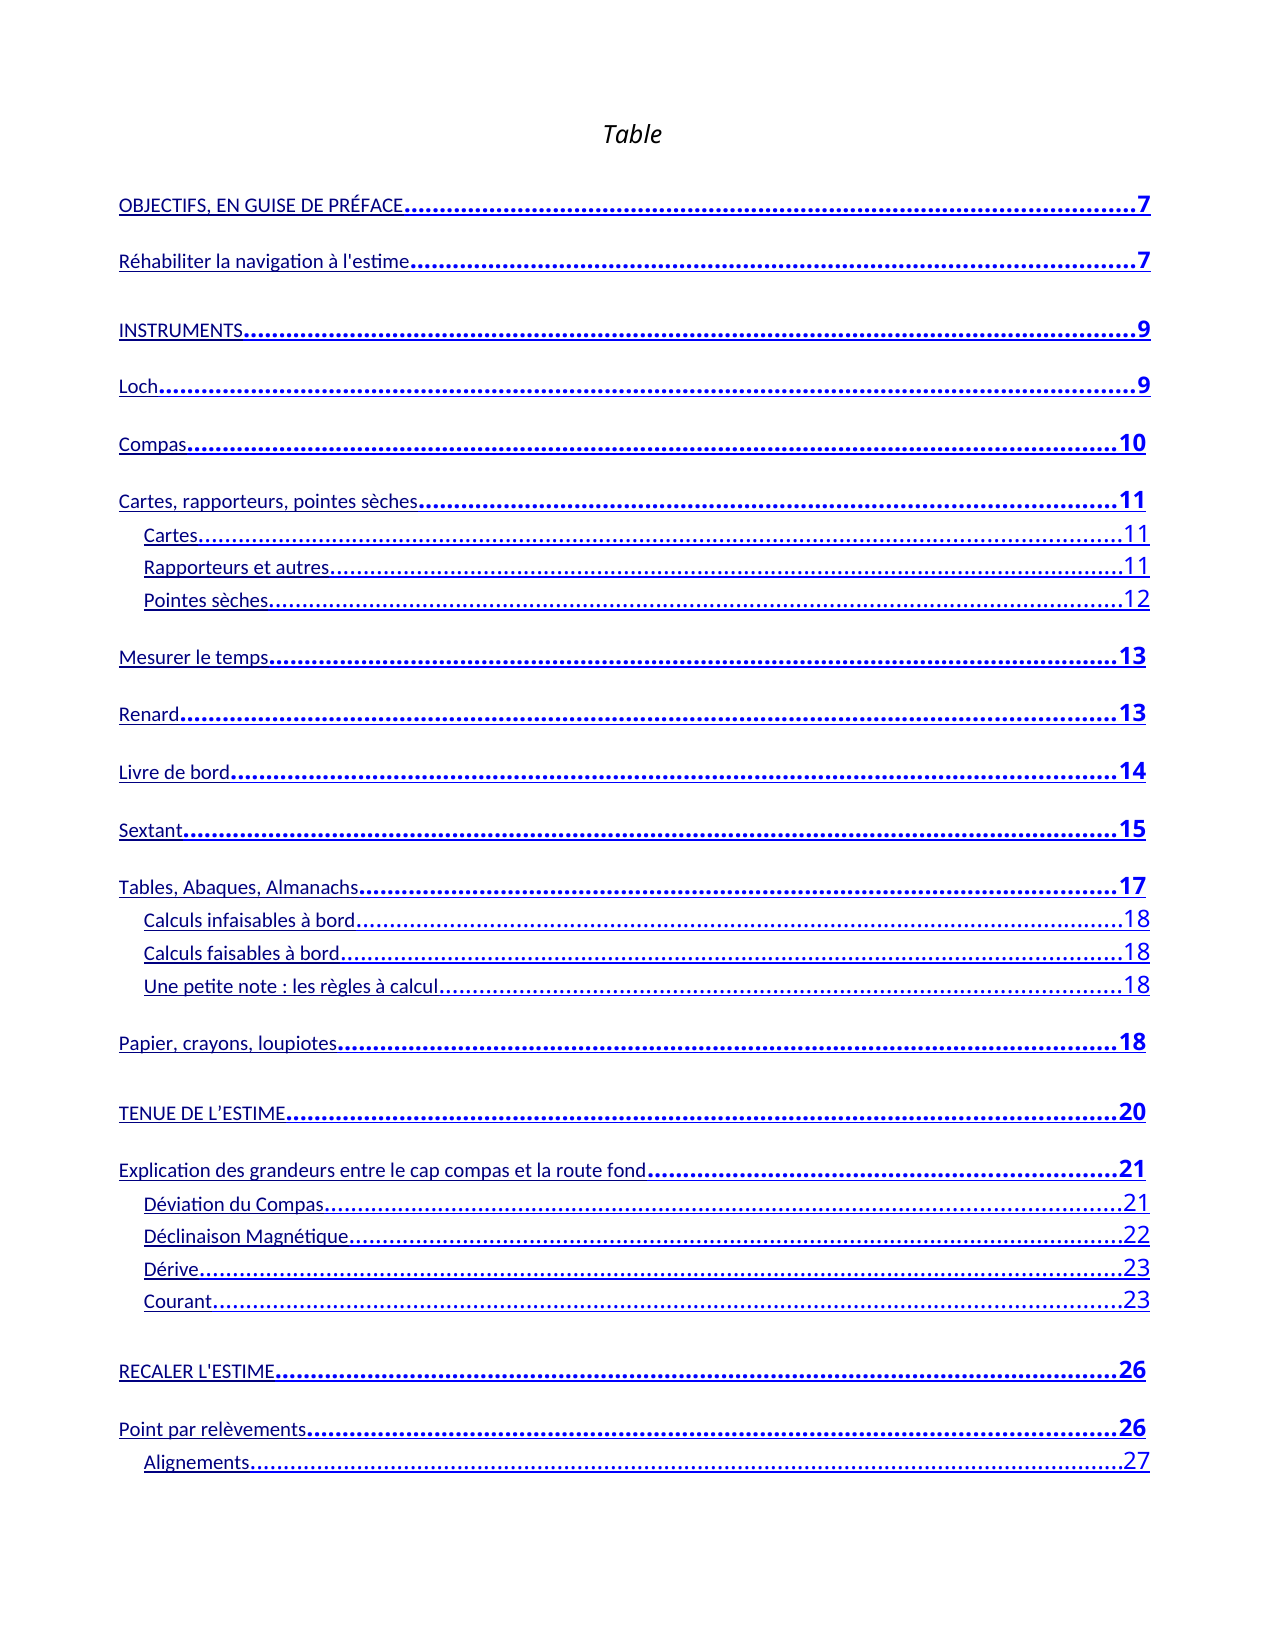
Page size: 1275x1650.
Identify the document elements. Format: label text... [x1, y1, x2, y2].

text Déviation du Compas 21 [144, 1185, 1156, 1218]
text RECALER L'ESTIME 26 [119, 1353, 1156, 1385]
text Compas 10 [119, 426, 1156, 458]
text OBJECTIFS, EN GUISE DE PRÉFACE 7 [119, 188, 1156, 219]
text Cartes 11 [144, 516, 1156, 549]
text Table [602, 117, 1156, 151]
text Point par relèvements 26 [119, 1410, 1156, 1443]
text Rapporteurs et autres 11 [144, 549, 1156, 582]
text Renard 13 [119, 696, 1156, 729]
text Déclinaison Magnétique 22 [144, 1218, 1156, 1251]
text Alignements 27 [144, 1443, 1156, 1476]
text Tables, Abaques, Almanachs 17 [119, 869, 1156, 902]
text Papier, crayons, loupiotes 18 [119, 1024, 1156, 1057]
text Calculs faisables à bord 18 [144, 935, 1156, 967]
text Cartes, rapporteurs, pointes sèches 11 [119, 483, 1156, 516]
text Calculs infaisables à bord 18 [144, 902, 1156, 935]
text Pointes sèches 12 [144, 582, 1156, 614]
text Courant 23 [144, 1283, 1156, 1316]
text Dérive 23 [144, 1251, 1156, 1283]
text Sextant 15 [119, 811, 1156, 844]
text Livre de bord 14 [119, 754, 1156, 786]
text Loch 9 [119, 369, 1156, 401]
text Réhabiliter la navigation à l'estime 7 [119, 244, 1156, 276]
text Explication des grandeurs entre le cap compas et la route fond 21 [119, 1152, 1156, 1185]
text Une petite note : les règles à calcul 18 [144, 967, 1156, 1000]
text Mesurer le temps 13 [119, 639, 1156, 671]
text TENUE DE L’ESTIME 20 [119, 1094, 1156, 1127]
text INSTRUMENTS 9 [119, 313, 1156, 344]
